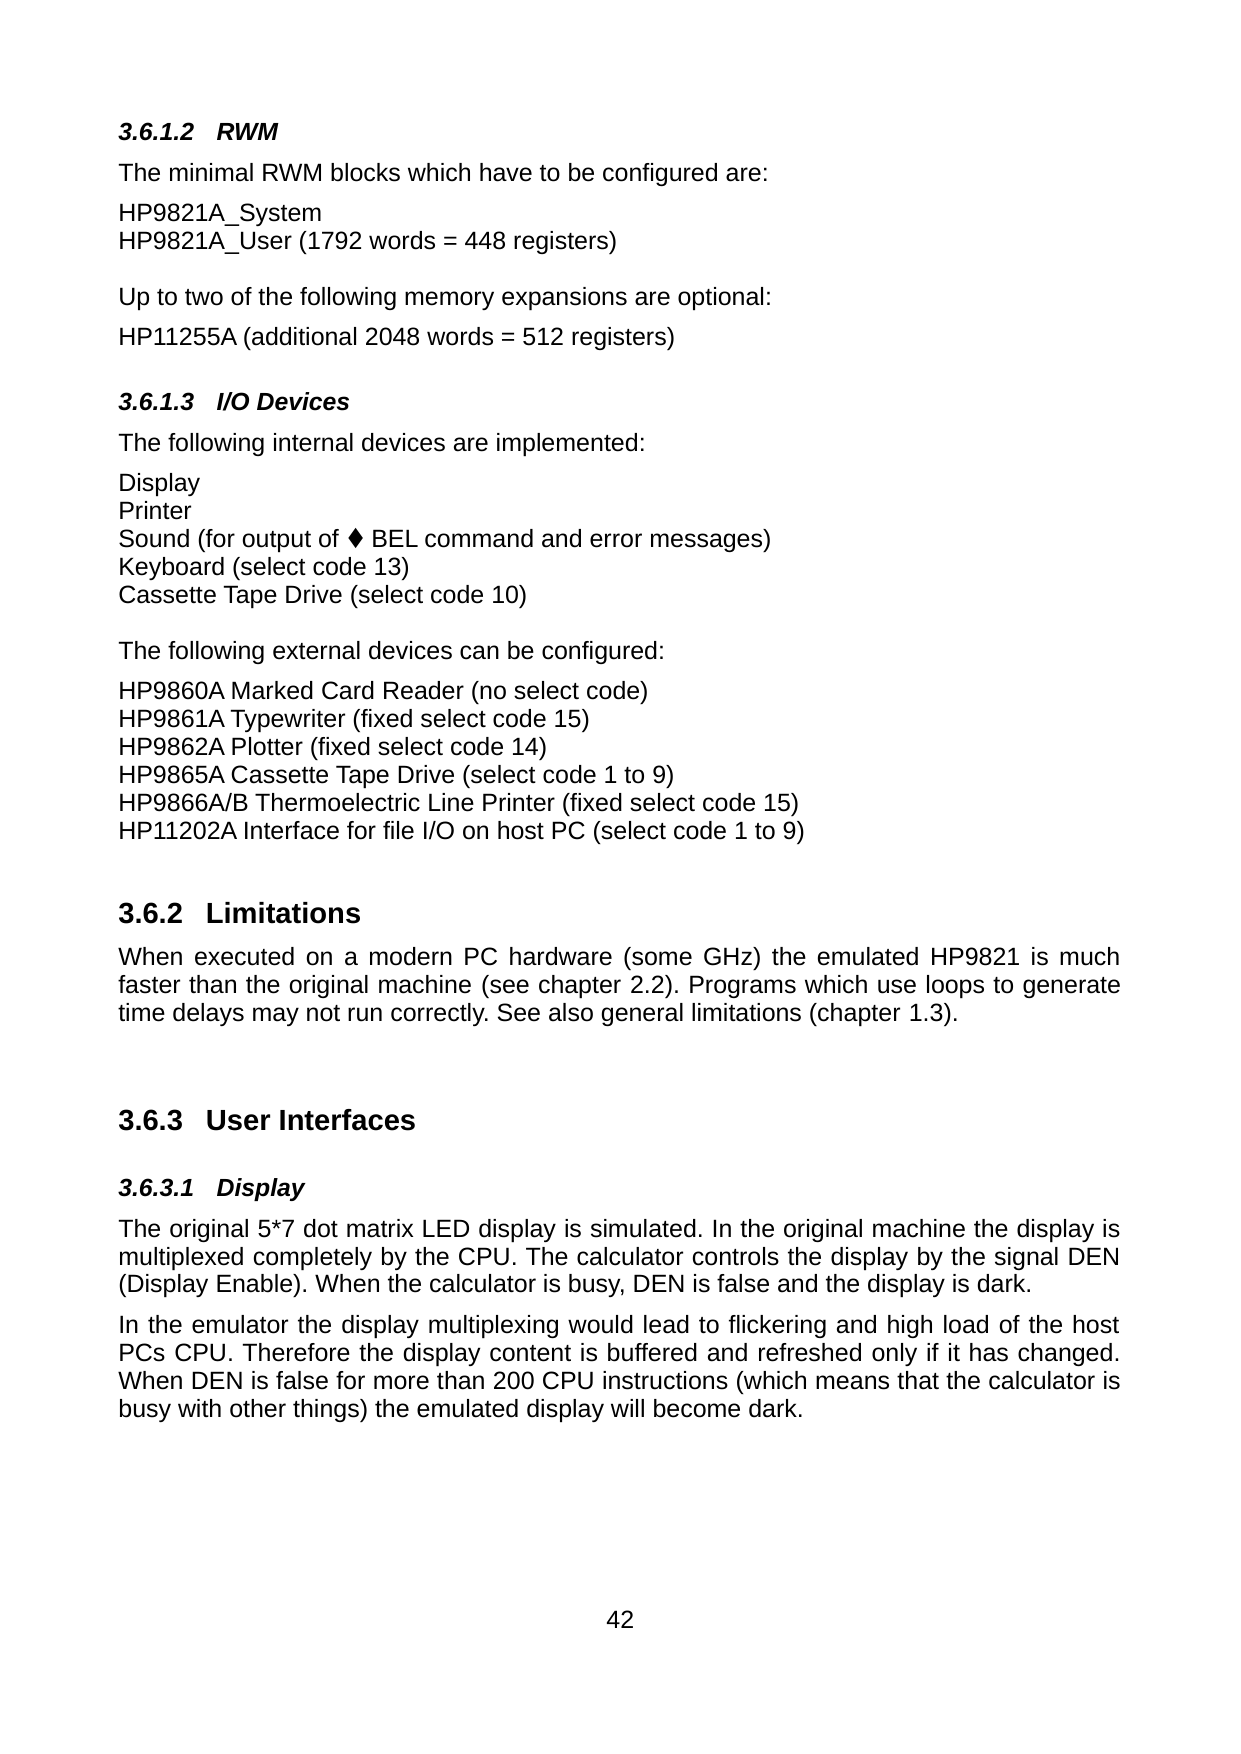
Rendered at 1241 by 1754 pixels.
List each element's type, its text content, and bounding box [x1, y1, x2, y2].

text When executed on a modern PC hardware (some GHz) the emulated HP9821 is much faster than the original machine (see chapter 2.2). Programs which use loops to generate time delays may not run correctly. See also general limitations (chapter 1.3). [118, 942, 1122, 1026]
text Cassette Tape Drive (select code 10) [118, 581, 1122, 609]
text HP9860A Marked Card Reader (no select code) [118, 677, 1122, 705]
subtitle User Interfaces [118, 1104, 1122, 1137]
text The following external devices can be configured: [118, 637, 1122, 664]
text Up to two of the following memory expansions are optional: [118, 282, 1122, 310]
text HP9865A Cassette Tape Drive (select code 1 to 9) [118, 761, 1122, 789]
text HP9862A Plotter (fixed select code 14) [118, 733, 1122, 761]
text Sound (for output of BEL command and error messages) [118, 525, 1122, 553]
text HP11202A Interface for file I/O on host PC (select code 1 to 9) [118, 817, 1122, 844]
text Keyboard (select code 13) [118, 553, 1122, 581]
text HP9861A Typewriter (fixed select code 15) [118, 705, 1122, 733]
subtitle RWM [118, 118, 1122, 146]
text Printer [118, 497, 1122, 525]
subtitle Limitations [118, 897, 1122, 930]
text In the emulator the display multiplexing would lead to flickering and high load of the host PCs CPU. Therefore the display content is buffered and refreshed only if it has changed. When DEN is false for more than 200 CPU instructions (which means that the calculator is busy with other things) the emulated display will become dark. [118, 1311, 1122, 1422]
text Display [118, 469, 1122, 497]
text The original 5*7 dot matrix LED display is simulated. In the original machine the display is multiplexed completely by the CPU. The calculator controls the display by the signal DEN (Display Enable). When the calculator is busy, DEN is false and the display is dark. [118, 1214, 1122, 1298]
text The following internal devices are implemented: [118, 428, 1122, 456]
text HP9866A/B Thermoelectric Line Printer (fixed select code 15) [118, 789, 1122, 817]
text HP11255A (additional 2048 words = 512 registers) [118, 323, 1122, 351]
text The minimal RWM blocks which have to be configured are: [118, 158, 1122, 186]
subtitle Display [118, 1174, 1122, 1202]
subtitle I/O Devices [118, 388, 1122, 416]
text HP9821A_System HP9821A_User (1792 words = 448 registers) [118, 199, 1122, 254]
